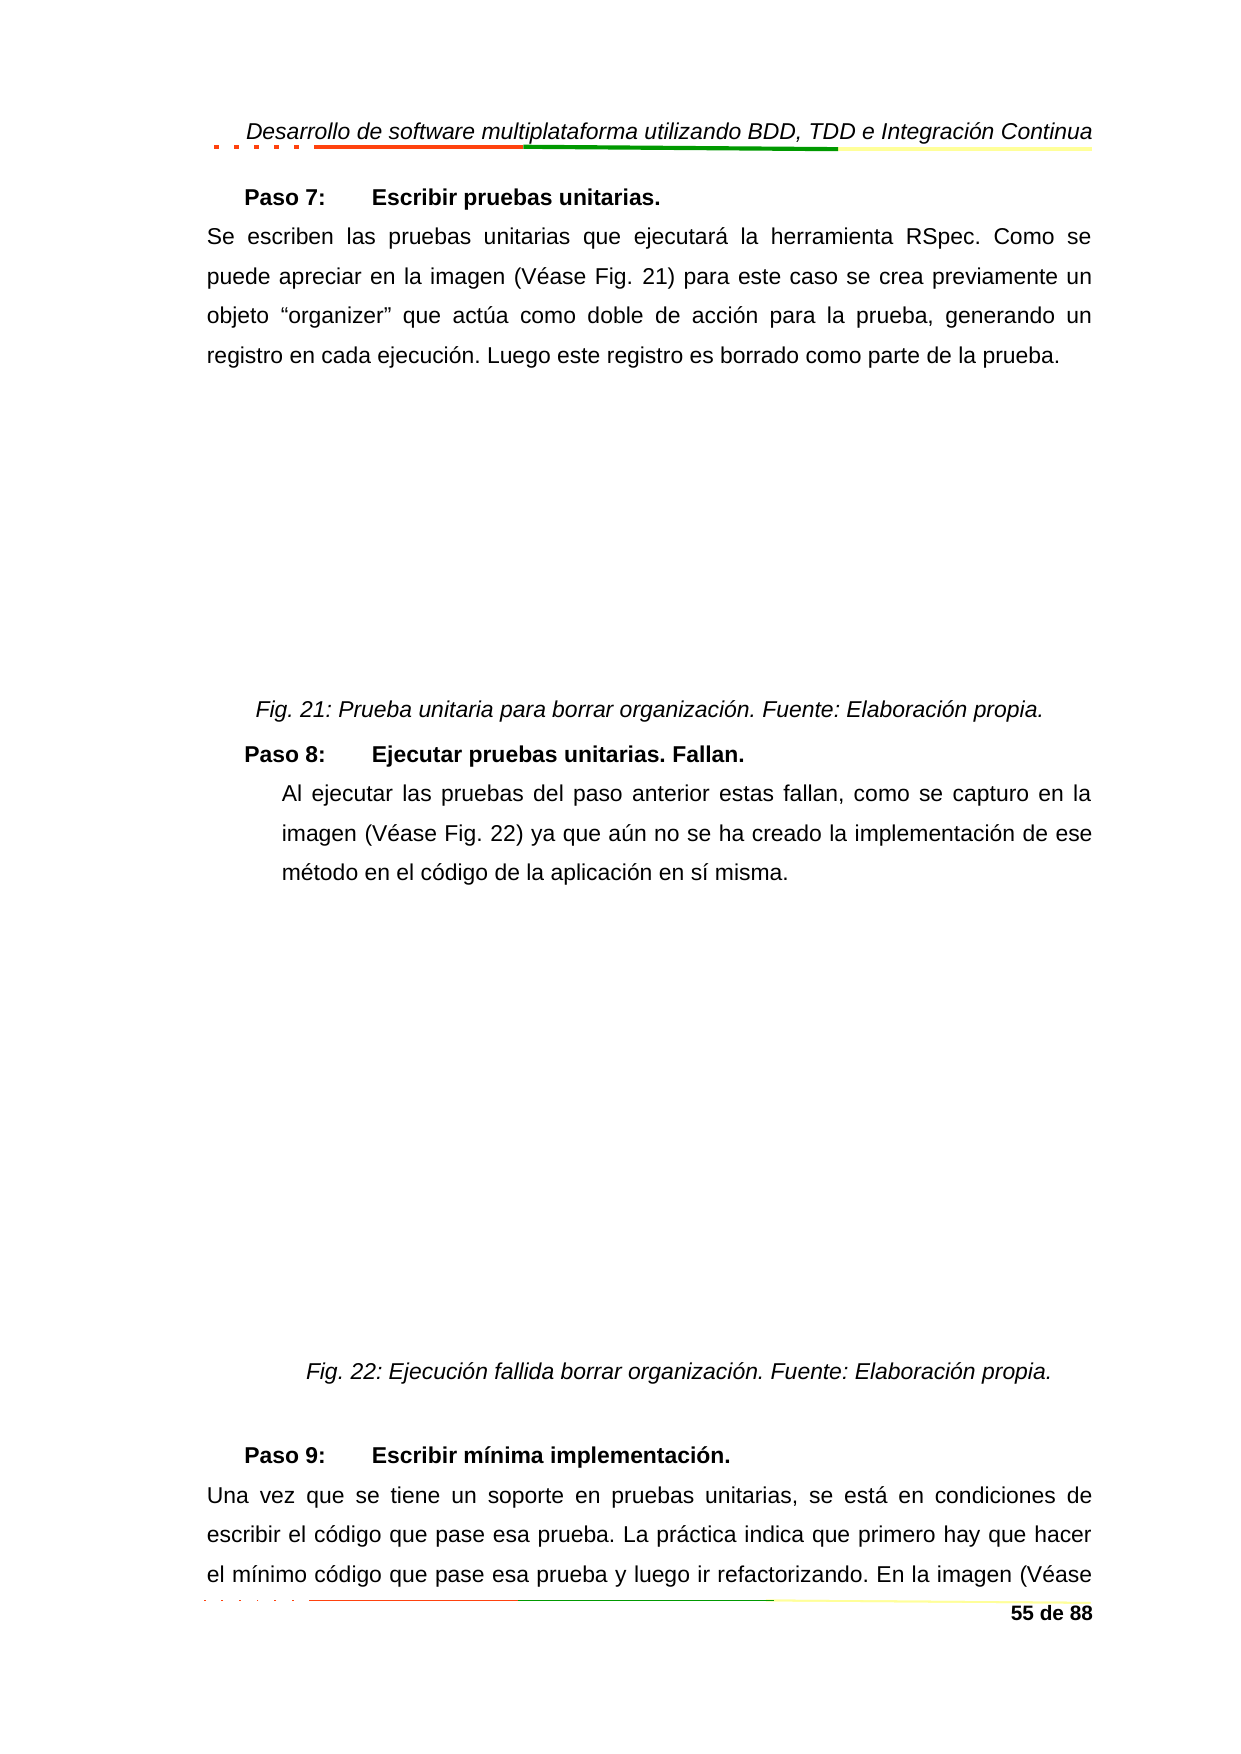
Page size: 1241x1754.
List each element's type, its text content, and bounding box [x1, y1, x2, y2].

list Al ejecutar las pruebas del paso anterior estas fallan, como se capturo en la imagen (Véase Fig. 22) ya que aún no se ha creado la implementación de ese método en el código de la aplicación en sí misma. [244, 780, 1093, 885]
text Se escriben las pruebas unitarias que ejecutará la herramienta RSpec. Como se puede apreciar en la imagen (Véase Fig. 21) para este caso se crea previamente un objeto “organizer” que actúa como doble de acción para la prueba, generando un registro en cada ejecución. Luego este registro es borrado como parte de la prueba. [207, 223, 1093, 368]
table_cell Fig. 21: Prueba unitaria para borrar organización. Fuente: Elaboración propia. [207, 678, 1093, 741]
table_cell Fig. 22: Ejecución fallida borrar organización. Fuente: Elaboración propia. [207, 1340, 1151, 1403]
list Escribir mínima implementación. [244, 1442, 1093, 1468]
text Una vez que se tiene un soporte en pruebas unitarias, se está en condiciones de escribir el código que pase esa prueba. La práctica indica que primero hay que hacer el mínimo código que pase esa prueba y luego ir refactorizando. En la imagen (Véase [207, 1482, 1093, 1587]
list Escribir pruebas unitarias. [244, 184, 1093, 210]
table_header [207, 381, 1093, 678]
table_header [207, 899, 1151, 1340]
list Ejecutar pruebas unitarias. Fallan. [244, 741, 1093, 767]
